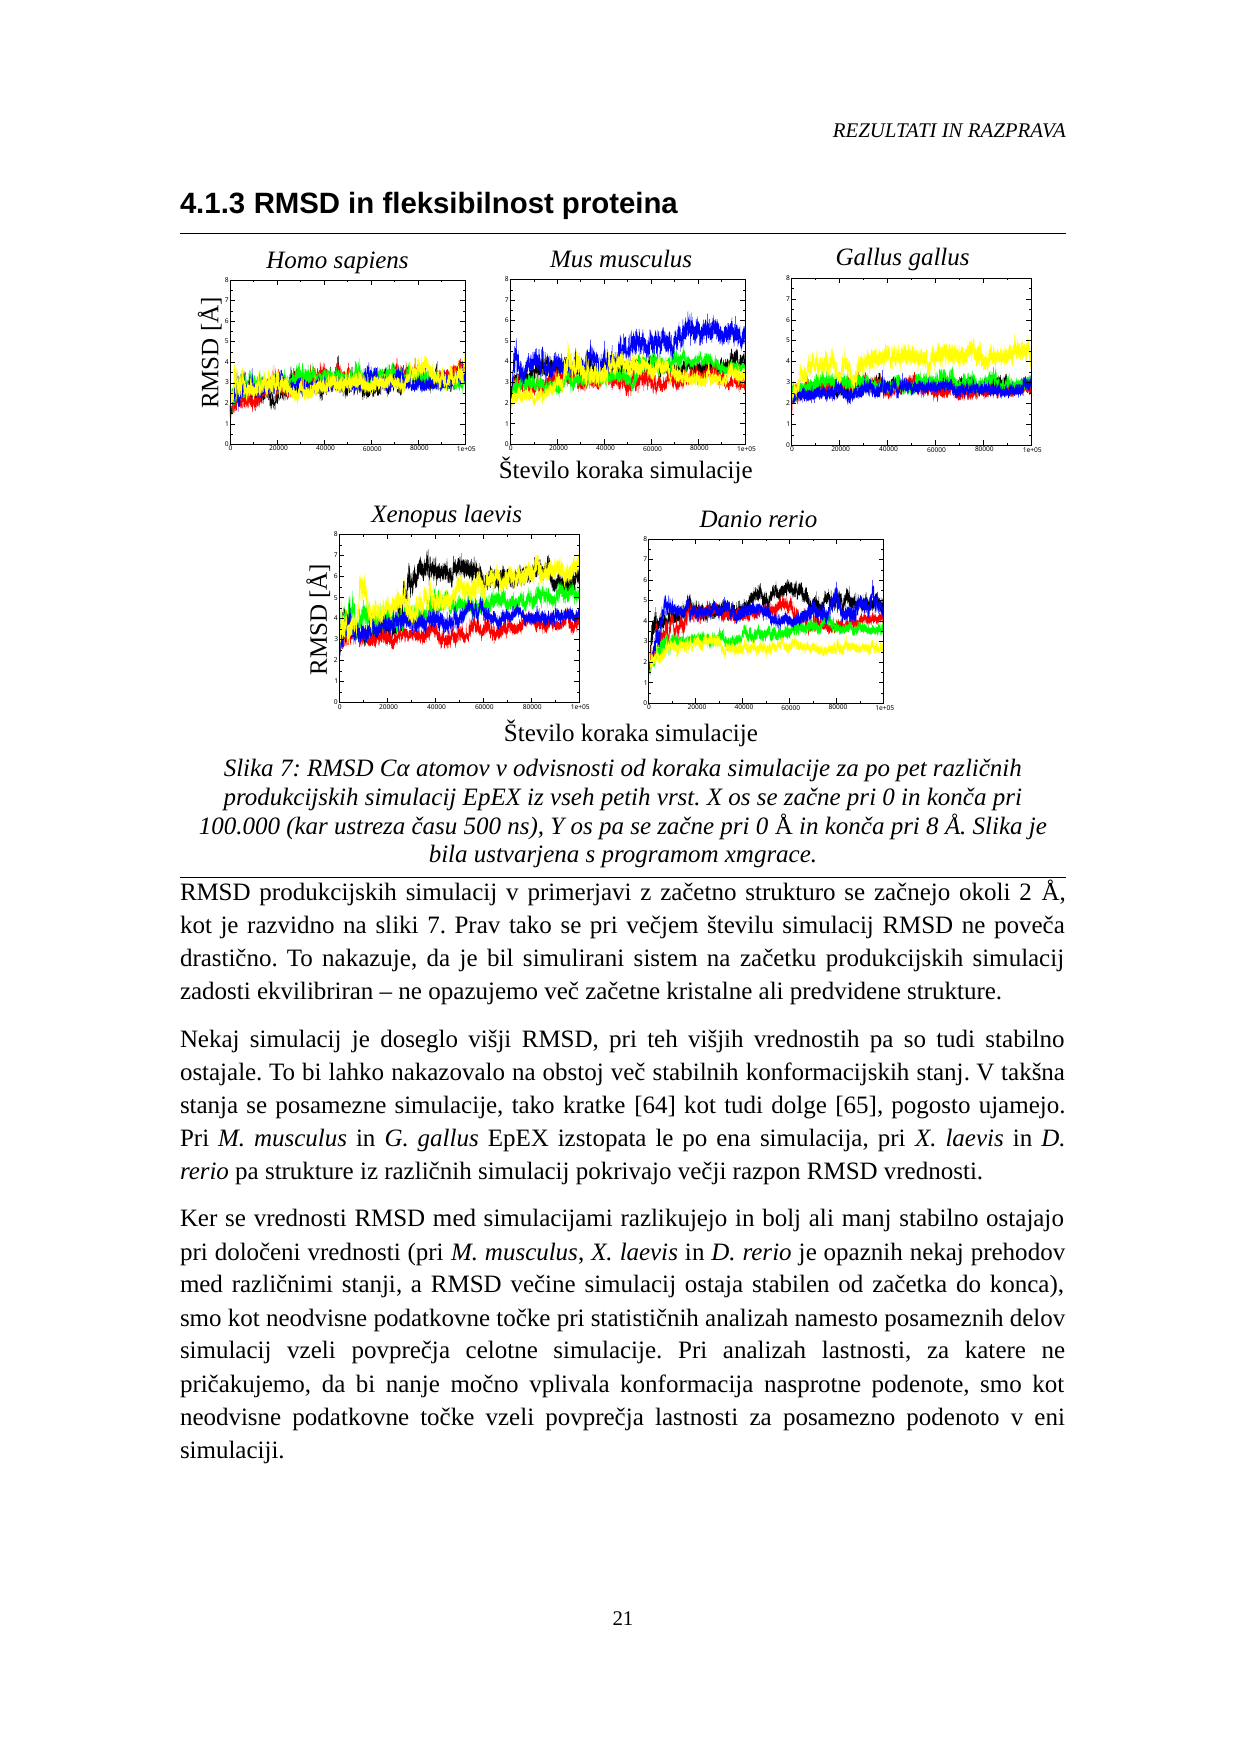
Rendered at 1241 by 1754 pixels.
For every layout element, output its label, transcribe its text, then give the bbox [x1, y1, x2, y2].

text RMSD produkcijskih simulacij v primerjavi z začetno strukturo se začnejo okoli 2 Å, kot je razvidno na sliki 7. Prav tako se pri večjem številu simulacij RMSD ne poveča drastično. To nakazuje, da je bil simulirani sistem na začetku produkcijskih simulacij zadosti ekvilibriran – ne opazujemo več začetne kristalne ali predvidene strukture. [180, 878, 1066, 1005]
text Slika 7: RMSD Cα atomov v odvisnosti od koraka simulacije za po pet različnih produkcijskih simulacij EpEX iz vseh petih vrst. X os se začne pri 0 in konča pri 100.000 (kar ustreza času 500 ns), Y os pa se začne pri 0 Å in konča pri 8 Å. Slika je bila ustvarjena s programom xmgrace. [188, 753, 1057, 868]
text Nekaj simulacij je doseglo višji RMSD, pri teh višjih vrednostih pa so tudi stabilno ostajale. To bi lahko nakazovalo na obstoj več stabilnih konformacijskih stanj. V takšna stanja se posamezne simulacije, tako kratke [64] kot tudi dolge [65], pogosto ujamejo. Pri M. musculus in G. gallus EpEX izstopata le po ena simulacija, pri X. laevis in D. rerio pa strukture iz različnih simulacij pokrivajo večji razpon RMSD vrednosti. [180, 1024, 1066, 1185]
subtitle RMSD in fleksibilnost proteina [180, 186, 1066, 220]
text Ker se vrednosti RMSD med simulacijami razlikujejo in bolj ali manj stabilno ostajajo pri določeni vrednosti (pri M. musculus, X. laevis in D. rerio je opaznih nekaj prehodov med različnimi stanji, a RMSD večine simulacij ostaja stabilen od začetka do konca), smo kot neodvisne podatkovne točke pri statističnih analizah namesto posameznih delov simulacij vzeli povprečja celotne simulacije. Pri analizah lastnosti, za katere ne pričakujemo, da bi nanje močno vplivala konformacija nasprotne podenote, smo kot neodvisne podatkovne točke vzeli povprečja lastnosti za posamezno podenoto v eni simulaciji. [180, 1203, 1066, 1463]
text RMSD produkcijskih simulacij v primerjavi z začetno strukturo se začnejo okoli 2 Å, kot je razvidno na sliki 7. Prav tako se pri večjem številu simulacij RMSD ne poveča drastično. To nakazuje, da je bil simulirani sistem na začetku produkcijskih simulacij zadosti ekvilibriran – ne opazujemo več začetne kristalne ali predvidene strukture. [180, 234, 1066, 877]
